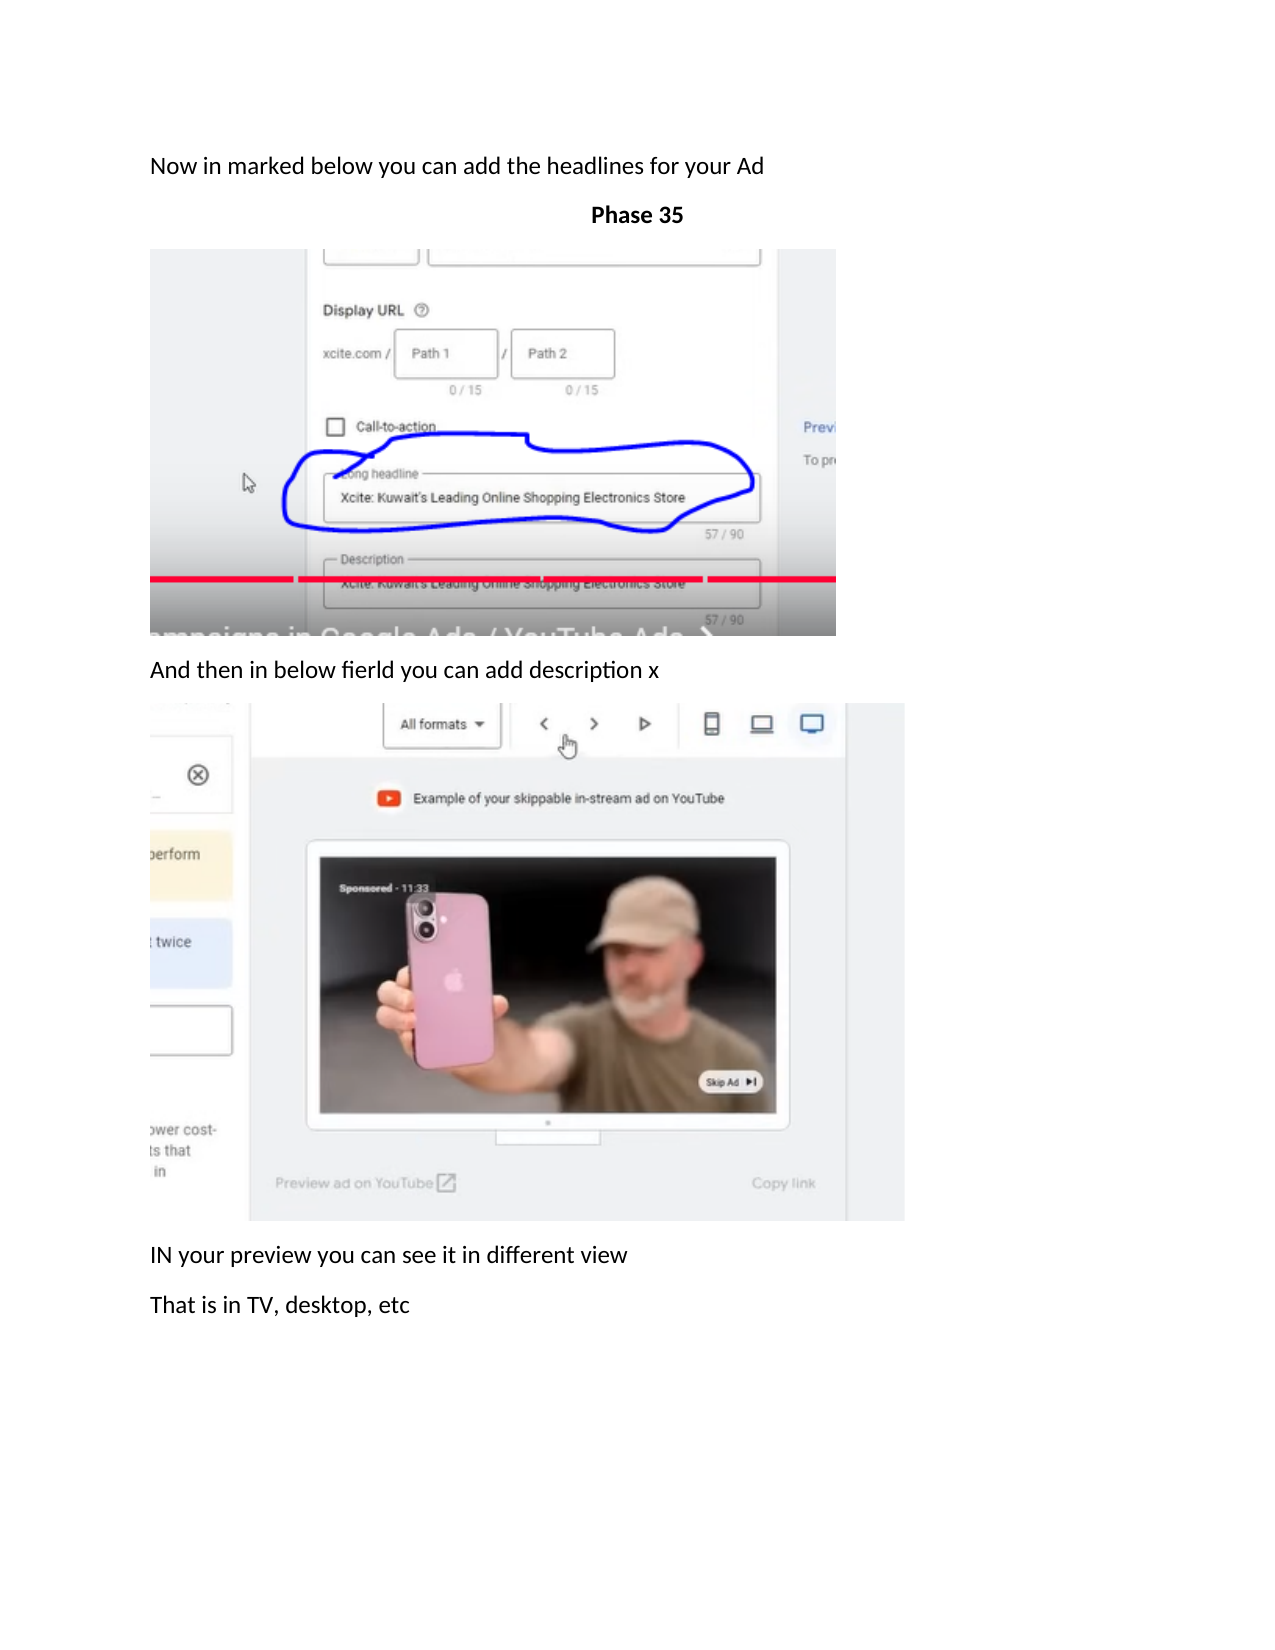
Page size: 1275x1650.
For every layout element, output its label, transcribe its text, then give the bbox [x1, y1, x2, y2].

picture [150, 703, 905, 1221]
text Now in marked below you can add the headlines for your Ad [150, 150, 1125, 181]
text And then in below fierld you can add description x [150, 654, 1125, 684]
text That is in TV, desktop, etc [150, 1289, 1125, 1320]
picture [150, 249, 836, 636]
text Phase 35 [150, 199, 1125, 230]
text IN your preview you can see it in different view [150, 1239, 1125, 1270]
